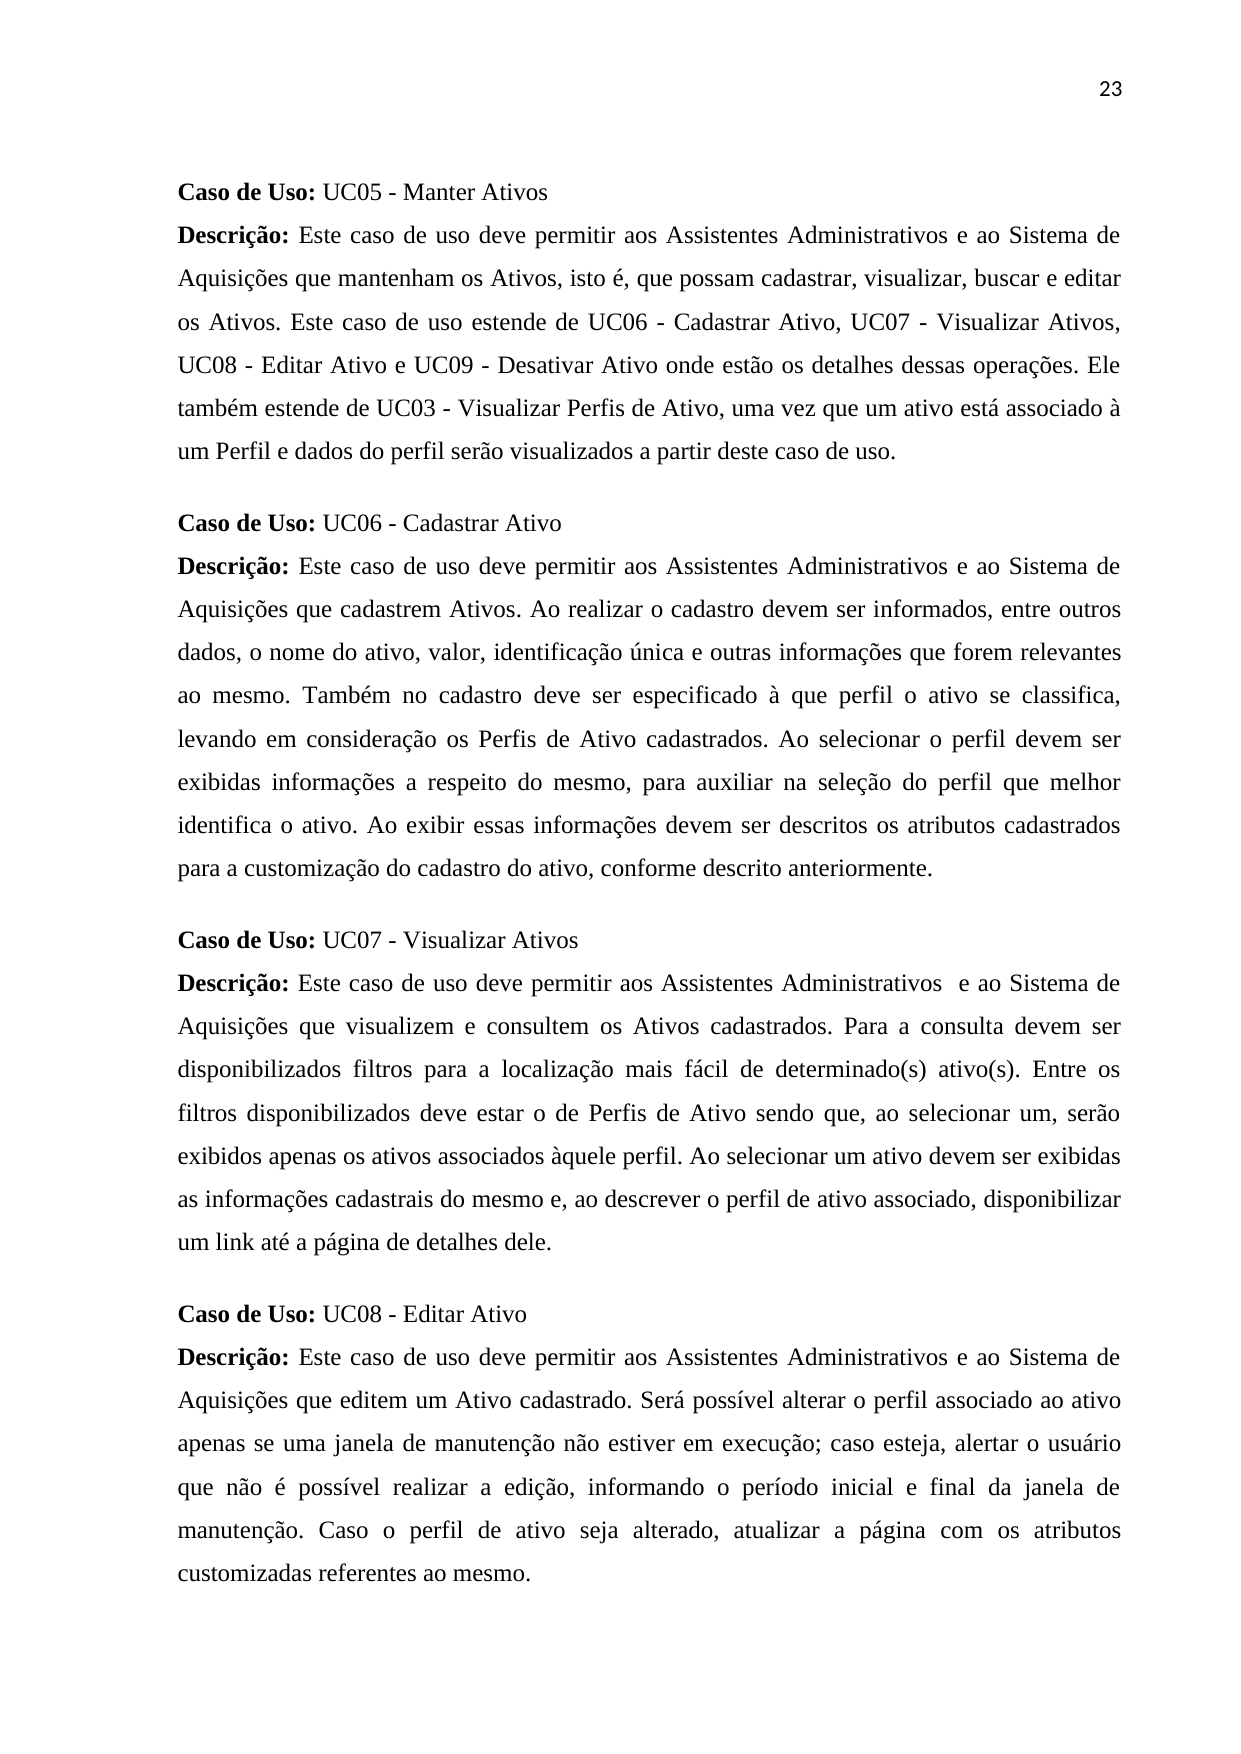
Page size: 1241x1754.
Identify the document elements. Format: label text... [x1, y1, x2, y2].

text Caso de Uso: UC06 - Cadastrar Ativo [177, 508, 1122, 537]
text Caso de Uso: UC08 - Editar Ativo [177, 1299, 1122, 1328]
text Descrição: Este caso de uso deve permitir aos Assistentes Administrativos e ao Sistema de Aquisições que cadastrem Ativos. Ao realizar o cadastro devem ser informados, entre outros dados, o nome do ativo, valor, identificação única e outras informações que forem relevantes ao mesmo. Também no cadastro deve ser especificado à que perfil o ativo se classifica, levando em consideração os Perfis de Ativo cadastrados. Ao selecionar o perfil devem ser exibidas informações a respeito do mesmo, para auxiliar na seleção do perfil que melhor identifica o ativo. Ao exibir essas informações devem ser descritos os atributos cadastrados para a customização do cadastro do ativo, conforme descrito anteriormente. [177, 551, 1122, 882]
text Descrição: Este caso de uso deve permitir aos Assistentes Administrativos e ao Sistema de Aquisições que visualizem e consultem os Ativos cadastrados. Para a consulta devem ser disponibilizados filtros para a localização mais fácil de determinado(s) ativo(s). Entre os filtros disponibilizados deve estar o de Perfis de Ativo sendo que, ao selecionar um, serão exibidos apenas os ativos associados àquele perfil. Ao selecionar um ativo devem ser exibidas as informações cadastrais do mesmo e, ao descrever o perfil de ativo associado, disponibilizar um link até a página de detalhes dele. [177, 968, 1122, 1256]
text Caso de Uso: UC05 - Manter Ativos [177, 177, 1122, 206]
text Descrição: Este caso de uso deve permitir aos Assistentes Administrativos e ao Sistema de Aquisições que mantenham os Ativos, isto é, que possam cadastrar, visualizar, buscar e editar os Ativos. Este caso de uso estende de UC06 - Cadastrar Ativo, UC07 - Visualizar Ativos, UC08 - Editar Ativo e UC09 - Desativar Ativo onde estão os detalhes dessas operações. Ele também estende de UC03 - Visualizar Perfis de Ativo, uma vez que um ativo está associado à um Perfil e dados do perfil serão visualizados a partir deste caso de uso. [177, 220, 1122, 465]
text Caso de Uso: UC07 - Visualizar Ativos [177, 925, 1122, 954]
text Descrição: Este caso de uso deve permitir aos Assistentes Administrativos e ao Sistema de Aquisições que editem um Ativo cadastrado. Será possível alterar o perfil associado ao ativo apenas se uma janela de manutenção não estiver em execução; caso esteja, alertar o usuário que não é possível realizar a edição, informando o período inicial e final da janela de manutenção. Caso o perfil de ativo seja alterado, atualizar a página com os atributos customizadas referentes ao mesmo. [177, 1342, 1122, 1587]
